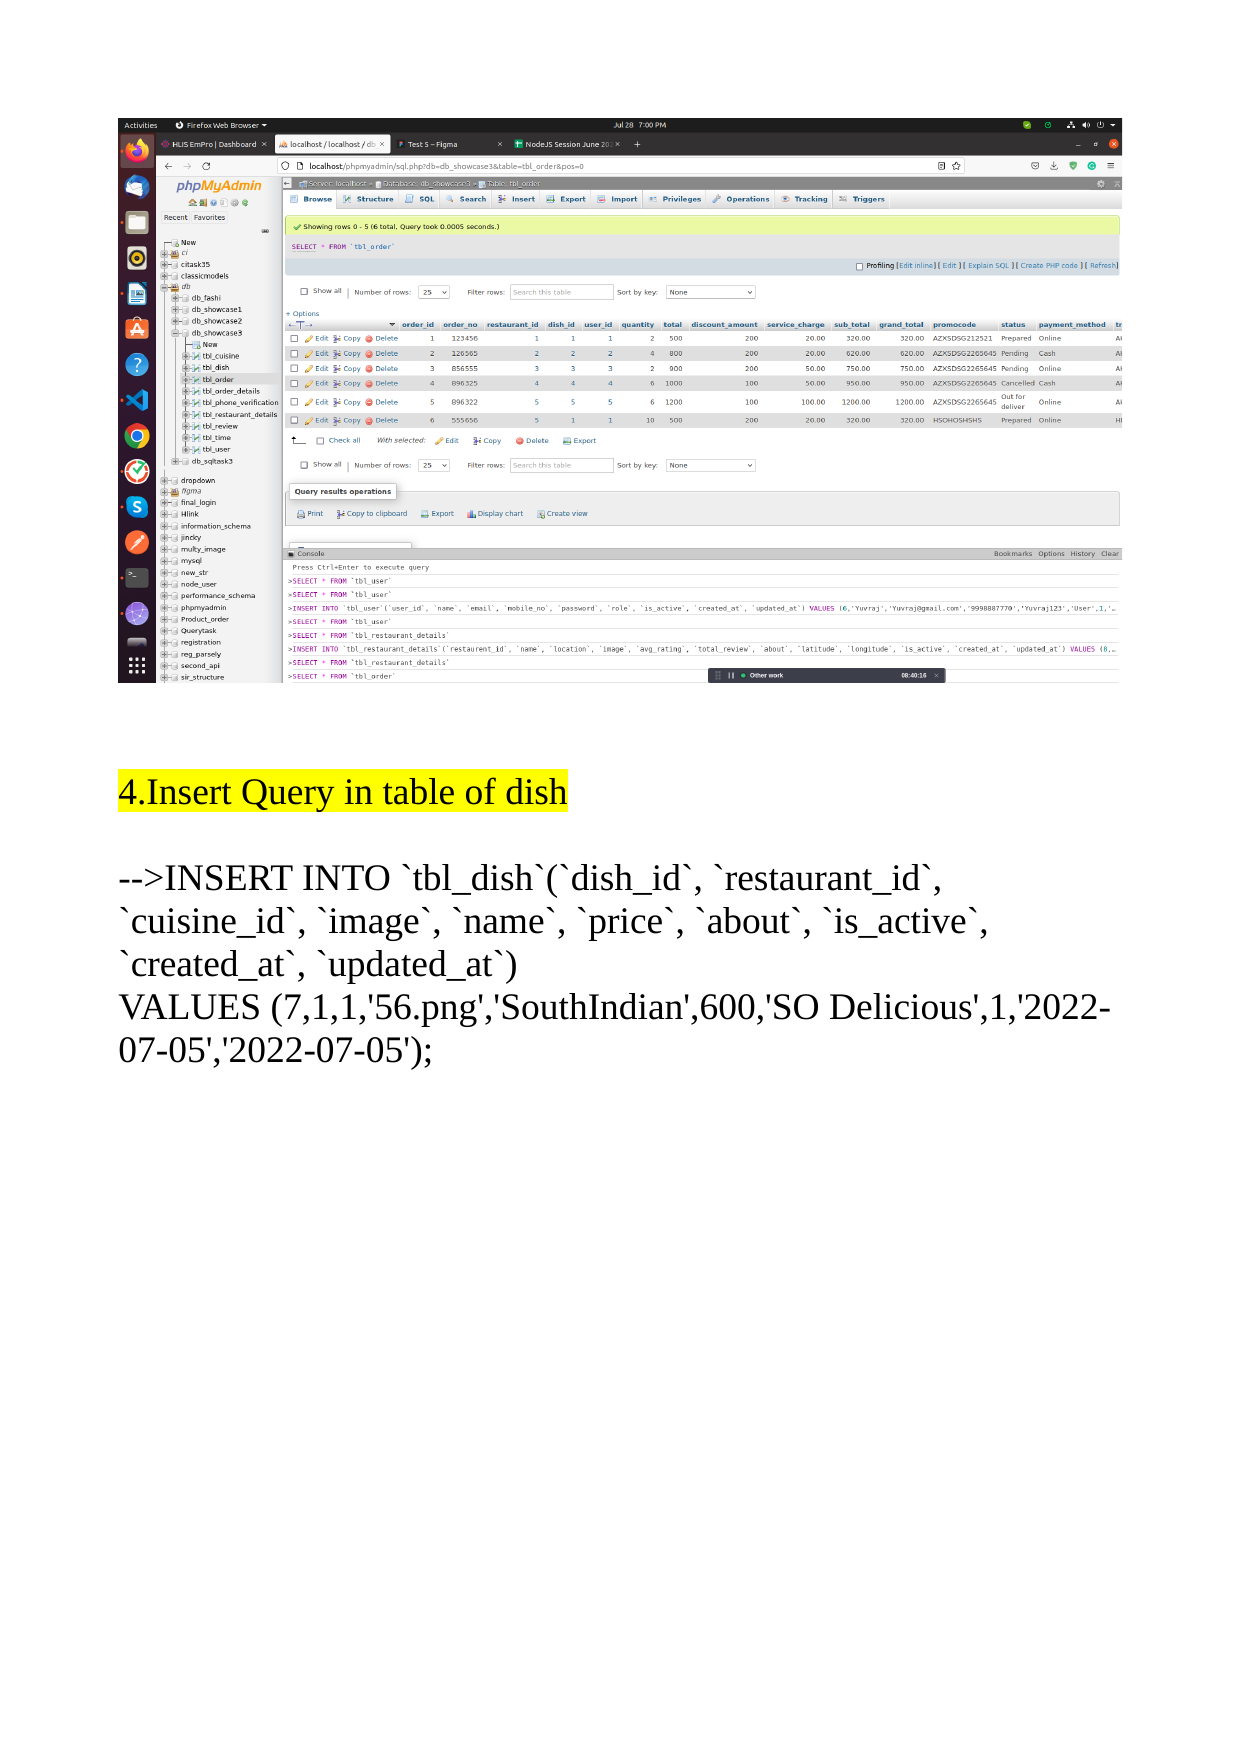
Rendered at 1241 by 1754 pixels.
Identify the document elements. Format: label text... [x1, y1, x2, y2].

text 4.Insert Query in table of dish [118, 769, 1122, 812]
text VALUES (7,1,1,'56.png','SouthIndian',600,'SO Delicious',1,'2022-07-05','2022-07-05'); [118, 985, 1122, 1071]
text -->INSERT INTO `tbl_dish`(`dish_id`, `restaurant_id`, `cuisine_id`, `image`, `name`, `price`, `about`, `is_active`, `created_at`, `updated_at`) [118, 855, 1122, 985]
picture [118, 118, 1123, 683]
